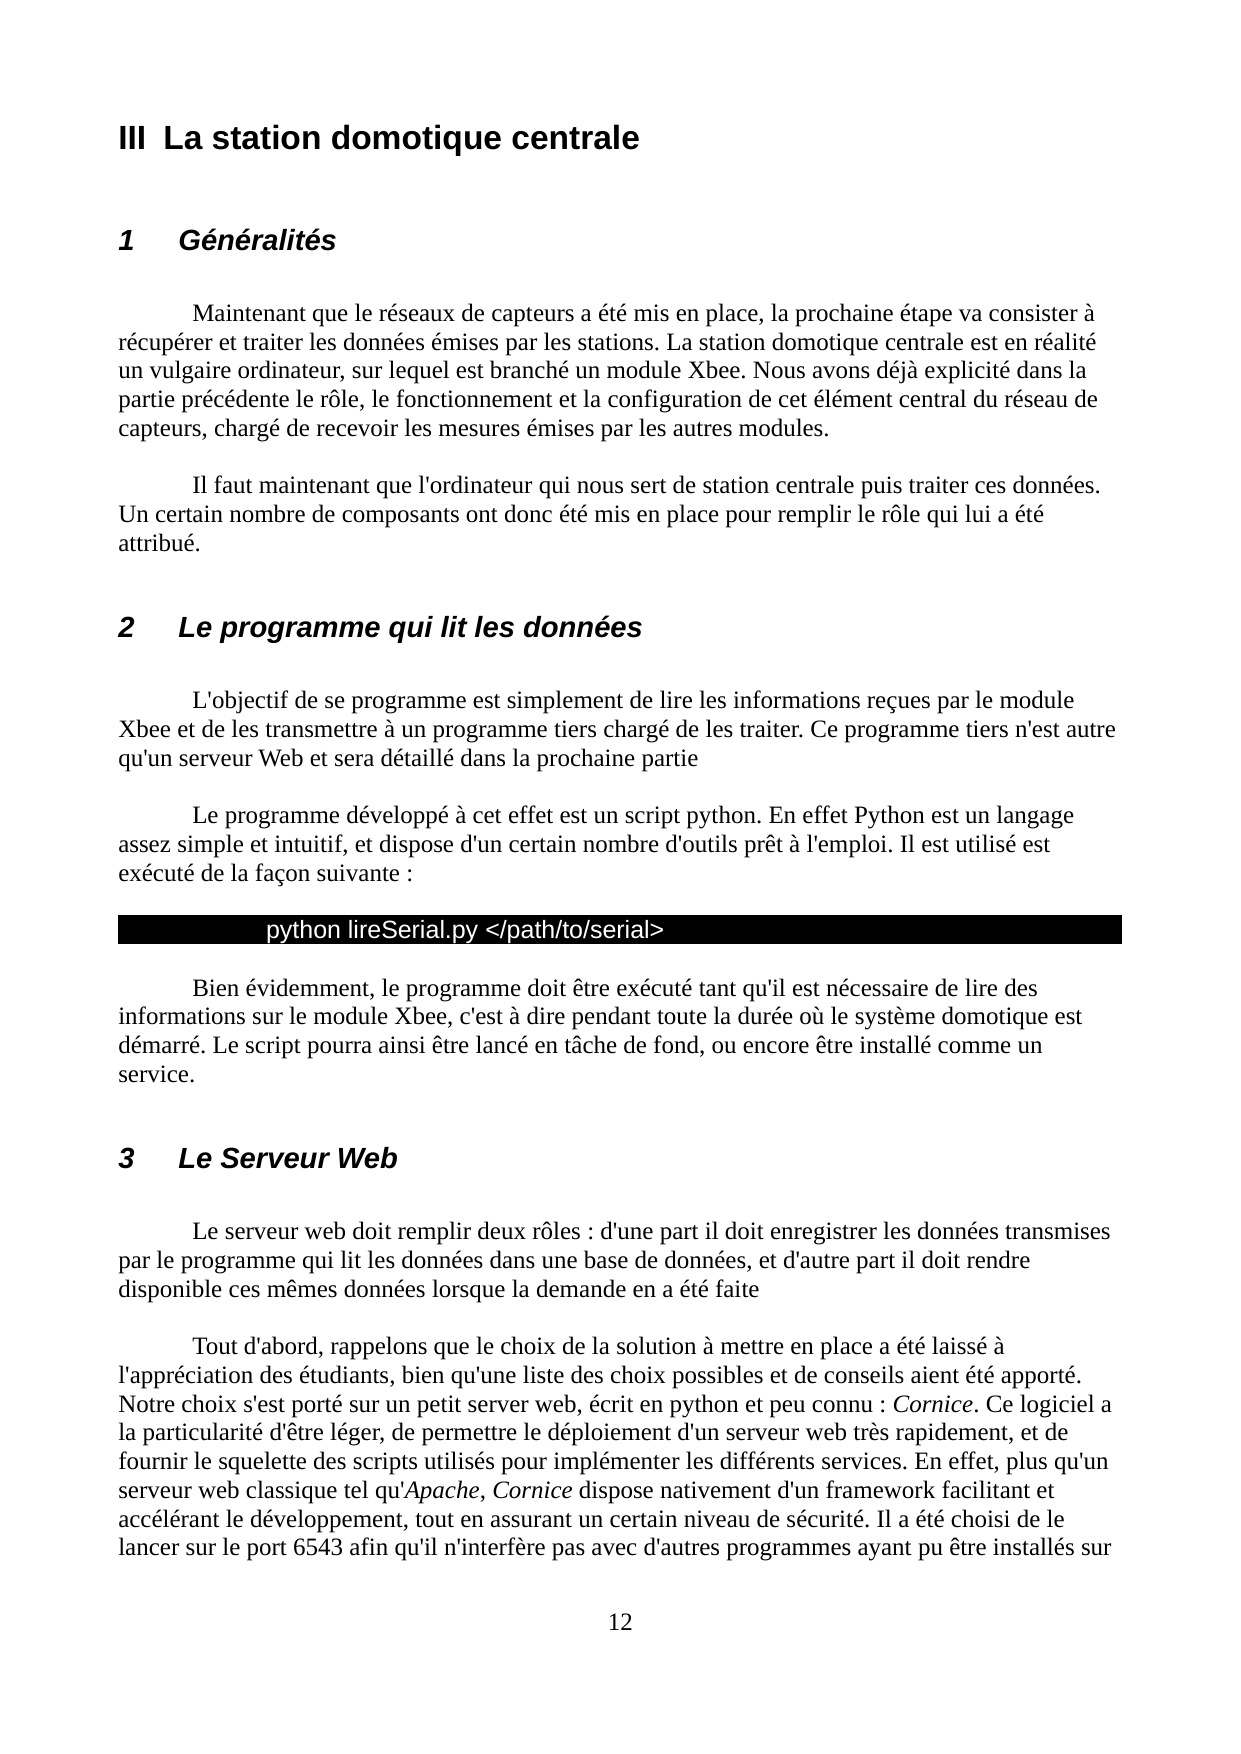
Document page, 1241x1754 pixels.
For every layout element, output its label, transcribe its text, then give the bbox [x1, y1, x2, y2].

text Bien évidemment, le programme doit être exécuté tant qu'il est nécessaire de lire des informations sur le module Xbee, c'est à dire pendant toute la durée où le système domotique est démarré. Le script pourra ainsi être lancé en tâche de fond, ou encore être installé comme un service. [118, 973, 1122, 1088]
text python lireSerial.py </path/to/serial> [118, 915, 1122, 944]
subtitle Le Serveur Web [118, 1141, 1122, 1175]
text L'objectif de se programme est simplement de lire les informations reçues par le module Xbee et de les transmettre à un programme tiers chargé de les traiter. Ce programme tiers n'est autre qu'un serveur Web et sera détaillé dans la prochaine partie [118, 685, 1122, 771]
subtitle Le programme qui lit les données [118, 610, 1122, 644]
text Le serveur web doit remplir deux rôles : d'une part il doit enregistrer les données transmises par le programme qui lit les données dans une base de données, et d'autre part il doit rendre disponible ces mêmes données lorsque la demande en a été faite [118, 1216, 1122, 1302]
text Le programme développé à cet effet est un script python. En effet Python est un langage assez simple et intuitif, et dispose d'un certain nombre d'outils prêt à l'emploi. Il est utilisé est exécuté de la façon suivante : [118, 800, 1122, 886]
subtitle Généralités [118, 223, 1122, 257]
text Tout d'abord, rappelons que le choix de la solution à mettre en place a été laissé à l'appréciation des étudiants, bien qu'une liste des choix possibles et de conseils aient été apporté. Notre choix s'est porté sur un petit server web, écrit en python et peu connu : Cornice. Ce logiciel a la particularité d'être léger, de permettre le déploiement d'un serveur web très rapidement, et de fournir le squelette des scripts utilisés pour implémenter les différents services. En effet, plus qu'un serveur web classique tel qu'Apache, Cornice dispose nativement d'un framework facilitant et accélérant le développement, tout en assurant un certain niveau de sécurité. Il a été choisi de le lancer sur le port 6543 afin qu'il n'interfère pas avec d'autres programmes ayant pu être installés sur [118, 1331, 1122, 1561]
text Maintenant que le réseaux de capteurs a été mis en place, la prochaine étape va consister à récupérer et traiter les données émises par les stations. La station domotique centrale est en réalité un vulgaire ordinateur, sur lequel est branché un module Xbee. Nous avons déjà explicité dans la partie précédente le rôle, le fonctionnement et la configuration de cet élément central du réseau de capteurs, chargé de recevoir les mesures émises par les autres modules. [118, 298, 1122, 442]
subtitle La station domotique centrale [118, 118, 1122, 157]
text Il faut maintenant que l'ordinateur qui nous sert de station centrale puis traiter ces données. Un certain nombre de composants ont donc été mis en place pour remplir le rôle qui lui a été attribué. [118, 470, 1122, 557]
